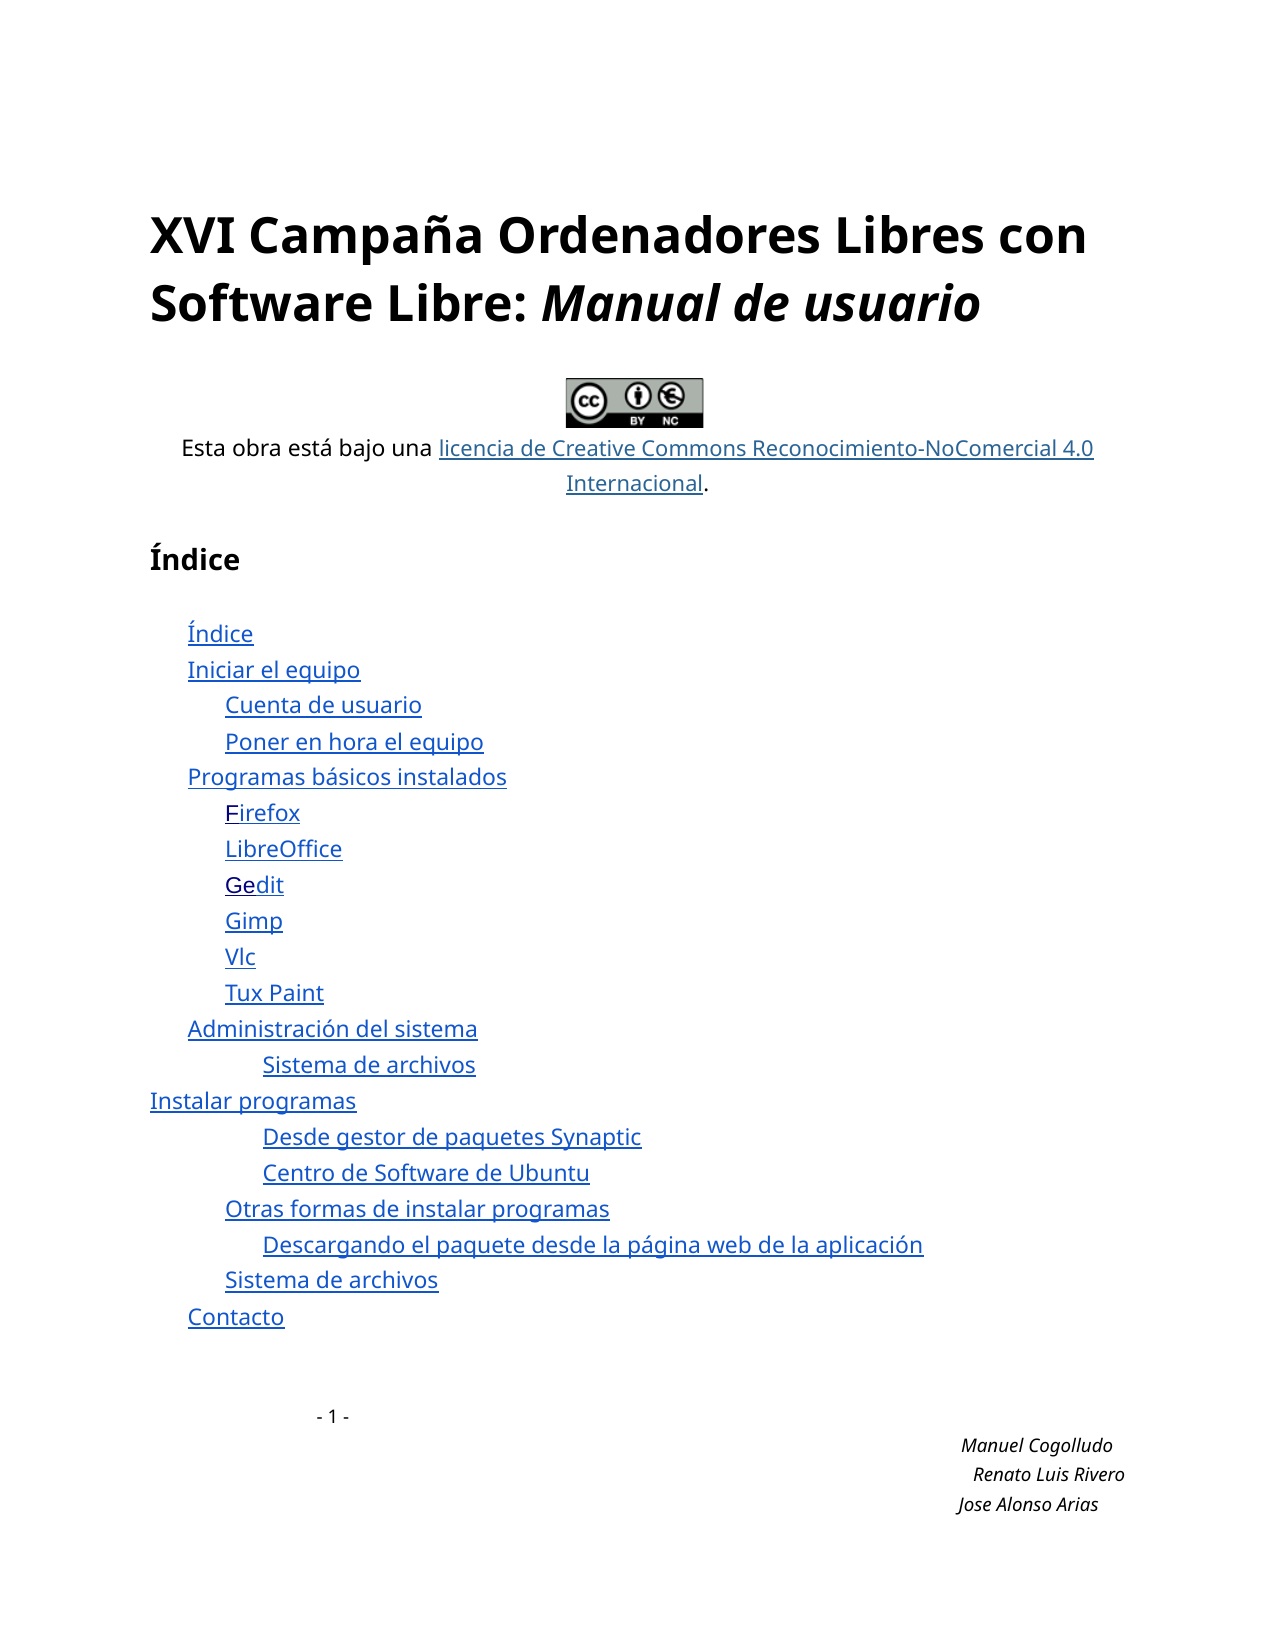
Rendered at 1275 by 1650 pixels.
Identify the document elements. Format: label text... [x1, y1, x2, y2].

text Descargando el paquete desde la página web de la aplicación [262, 1228, 1125, 1260]
text Otras formas de instalar programas [225, 1193, 1125, 1224]
text Centro de Software de Ubuntu [262, 1157, 1125, 1188]
text Gimp [225, 905, 1125, 936]
text Iniciar el equipo [187, 653, 1125, 685]
text Tux Paint [225, 977, 1125, 1008]
text Índice [187, 618, 1125, 649]
text Instalar programas [150, 1085, 1125, 1116]
text Contacto [187, 1300, 1125, 1332]
text Sistema de archivos [262, 1049, 1125, 1080]
text Esta obra está bajo una licencia de Creative Commons Reconocimiento-NoComercial 4.0 Internacional. [150, 432, 1125, 497]
text Administración del sistema [187, 1013, 1125, 1044]
text Programas básicos instalados [187, 761, 1125, 793]
title XVI Campaña Ordenadores Libres con Software Libre: Manual de usuario [150, 200, 1125, 336]
subtitle Índice [150, 539, 1125, 579]
text LibreOffice [225, 833, 1125, 864]
text Cuenta de usuario [225, 689, 1125, 721]
picture [565, 378, 704, 428]
text Sistema de archivos [225, 1264, 1125, 1296]
text Gedit [225, 869, 1125, 900]
text Firefox [225, 797, 1125, 828]
text Poner en hora el equipo [225, 725, 1125, 757]
text Desde gestor de paquetes Synaptic [262, 1121, 1125, 1152]
text Vlc [225, 941, 1125, 972]
